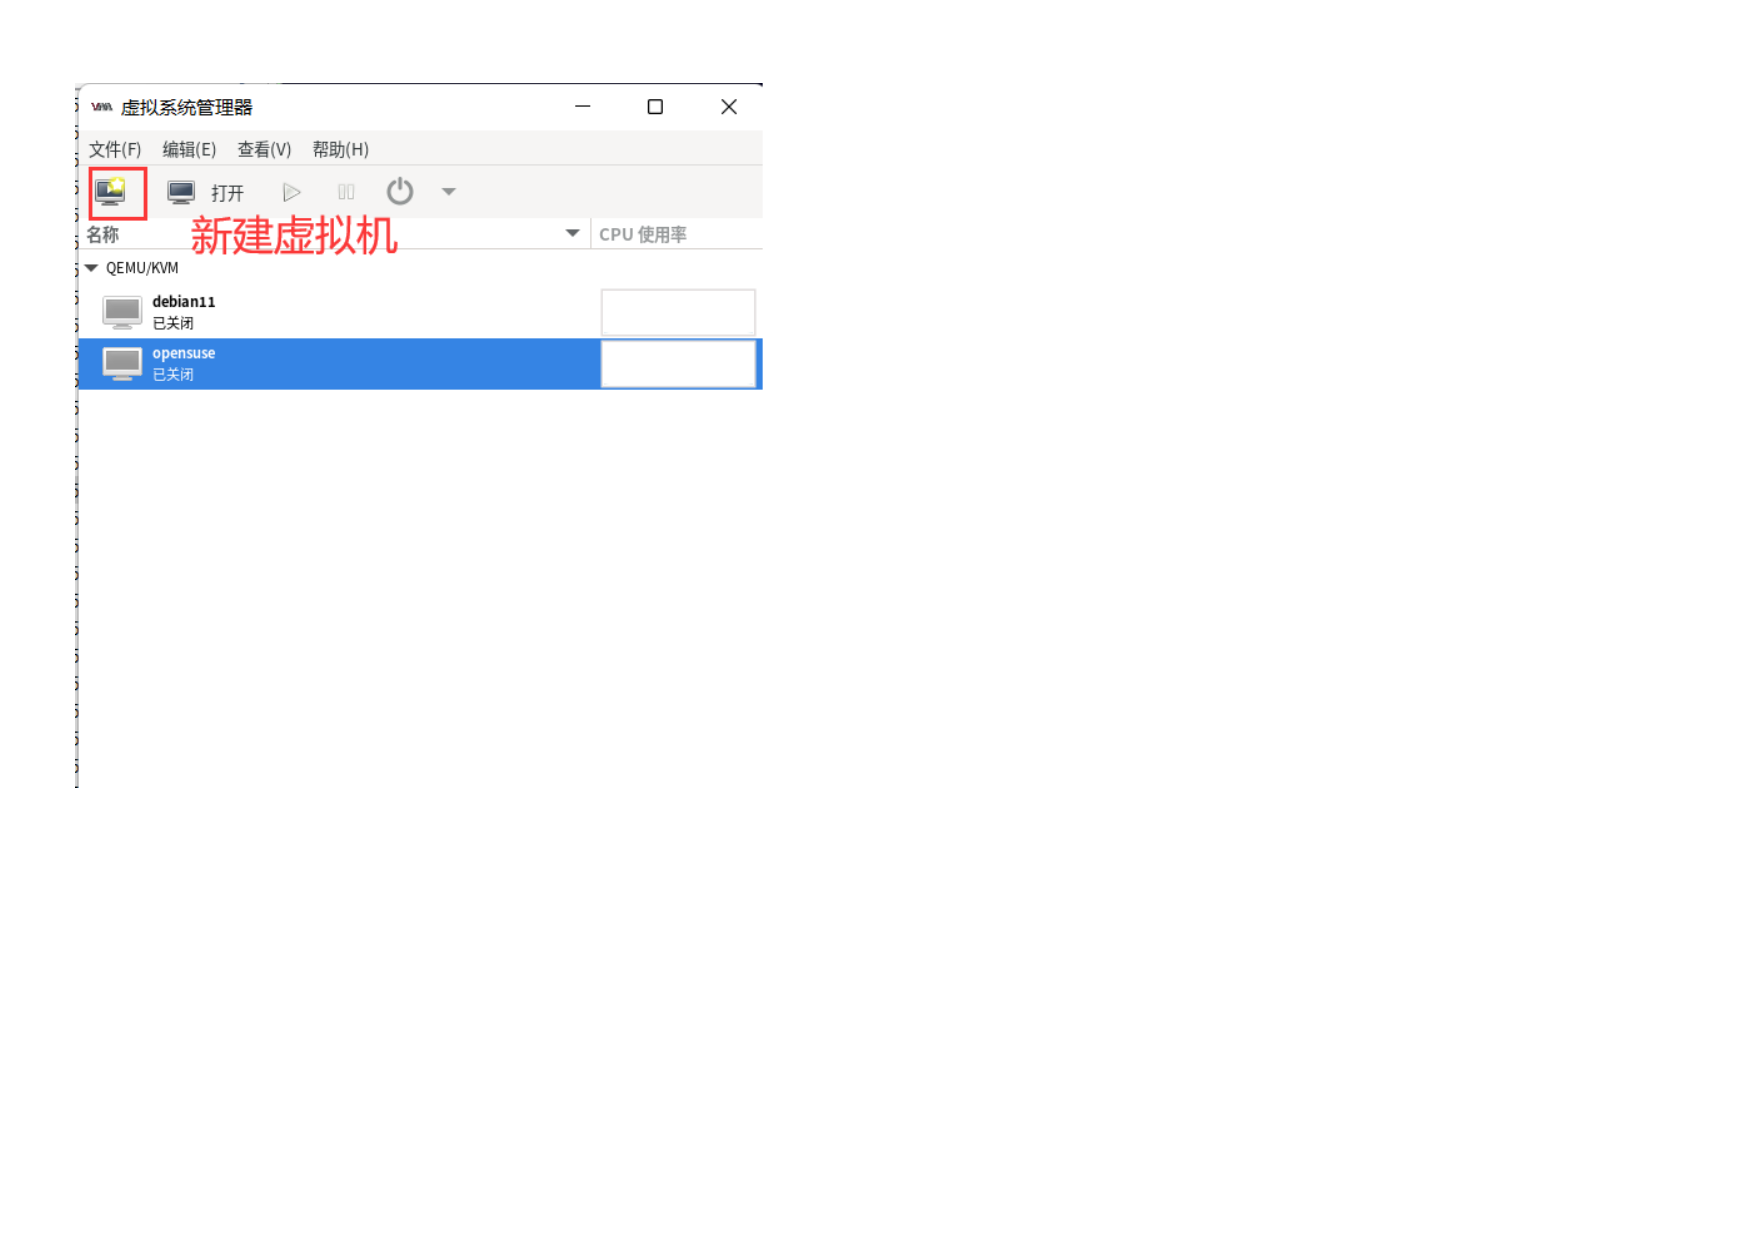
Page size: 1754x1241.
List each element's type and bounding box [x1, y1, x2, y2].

picture [75, 83, 763, 788]
